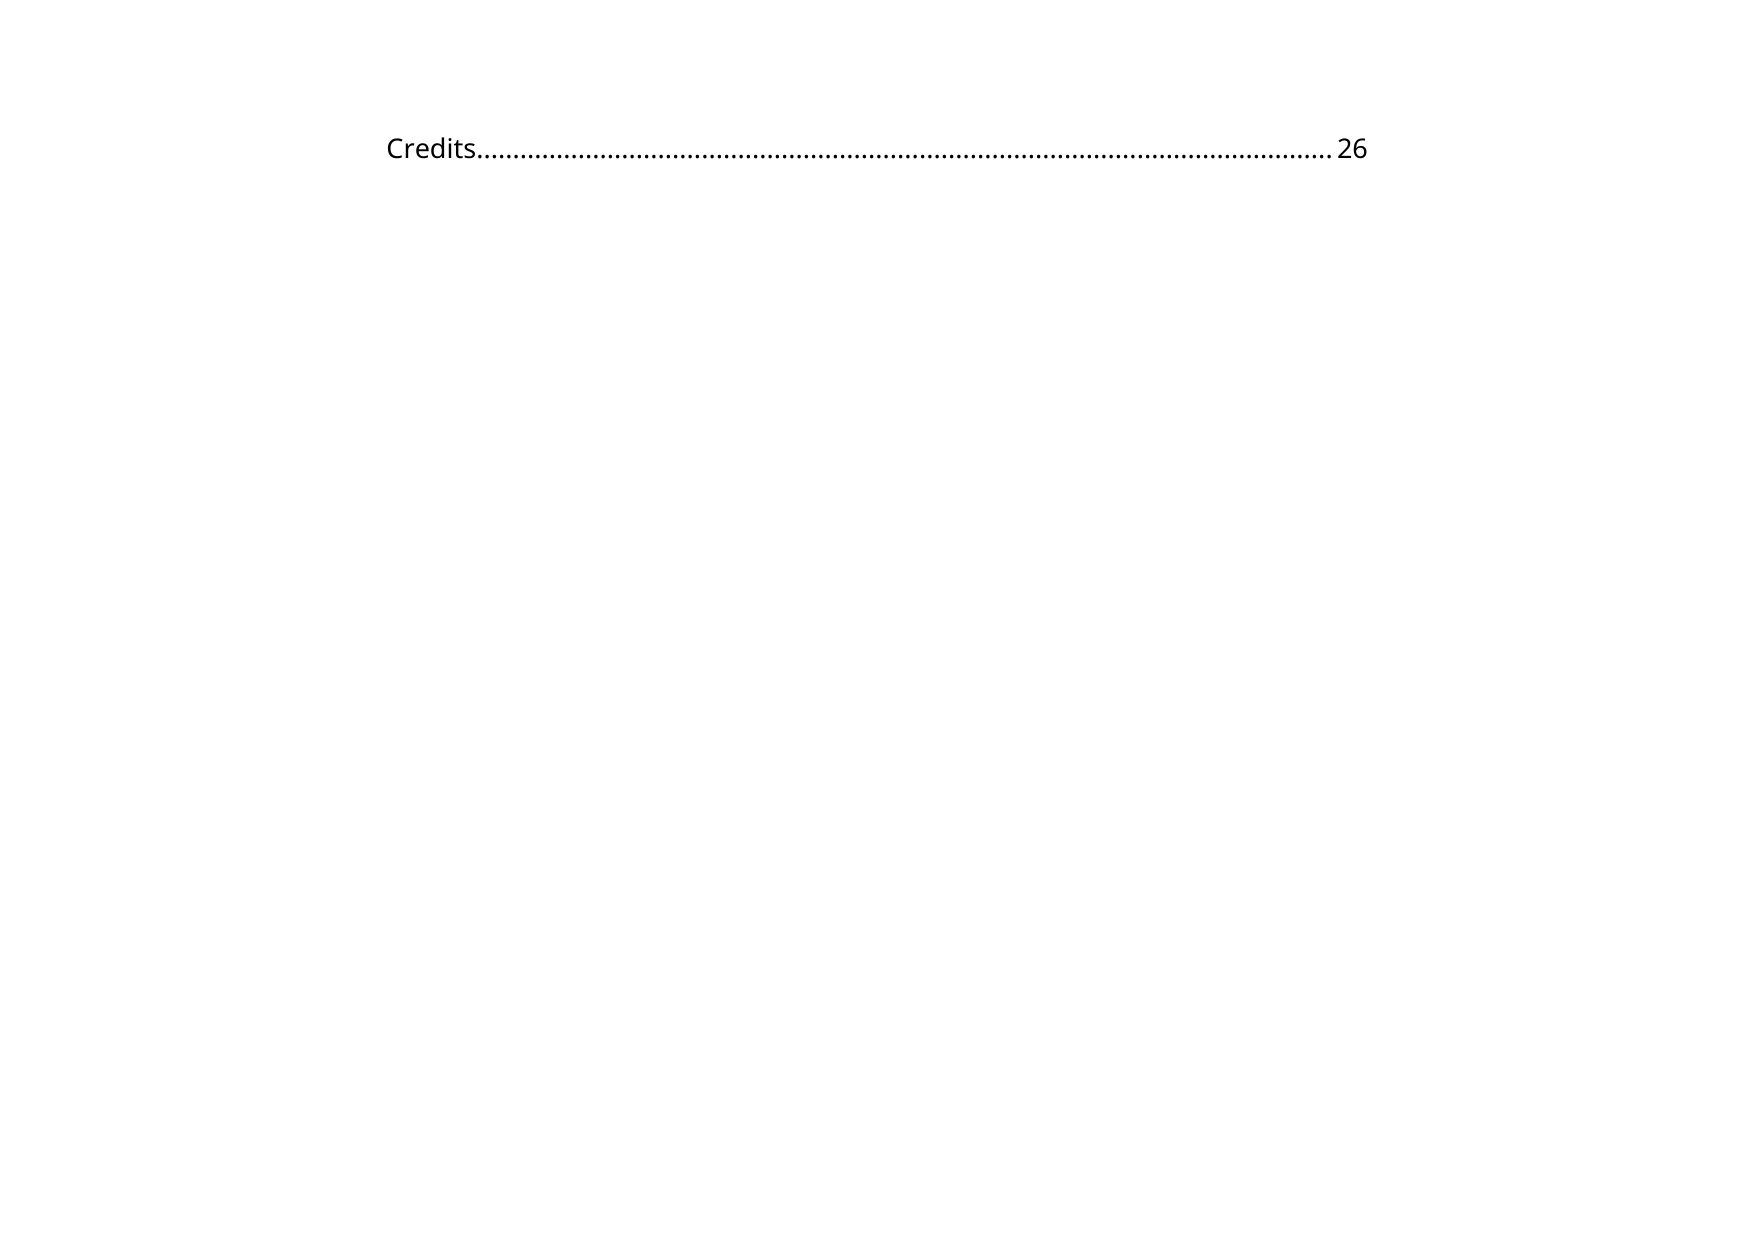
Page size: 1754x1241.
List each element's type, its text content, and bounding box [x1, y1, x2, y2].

text Credits 26 [386, 130, 1368, 167]
